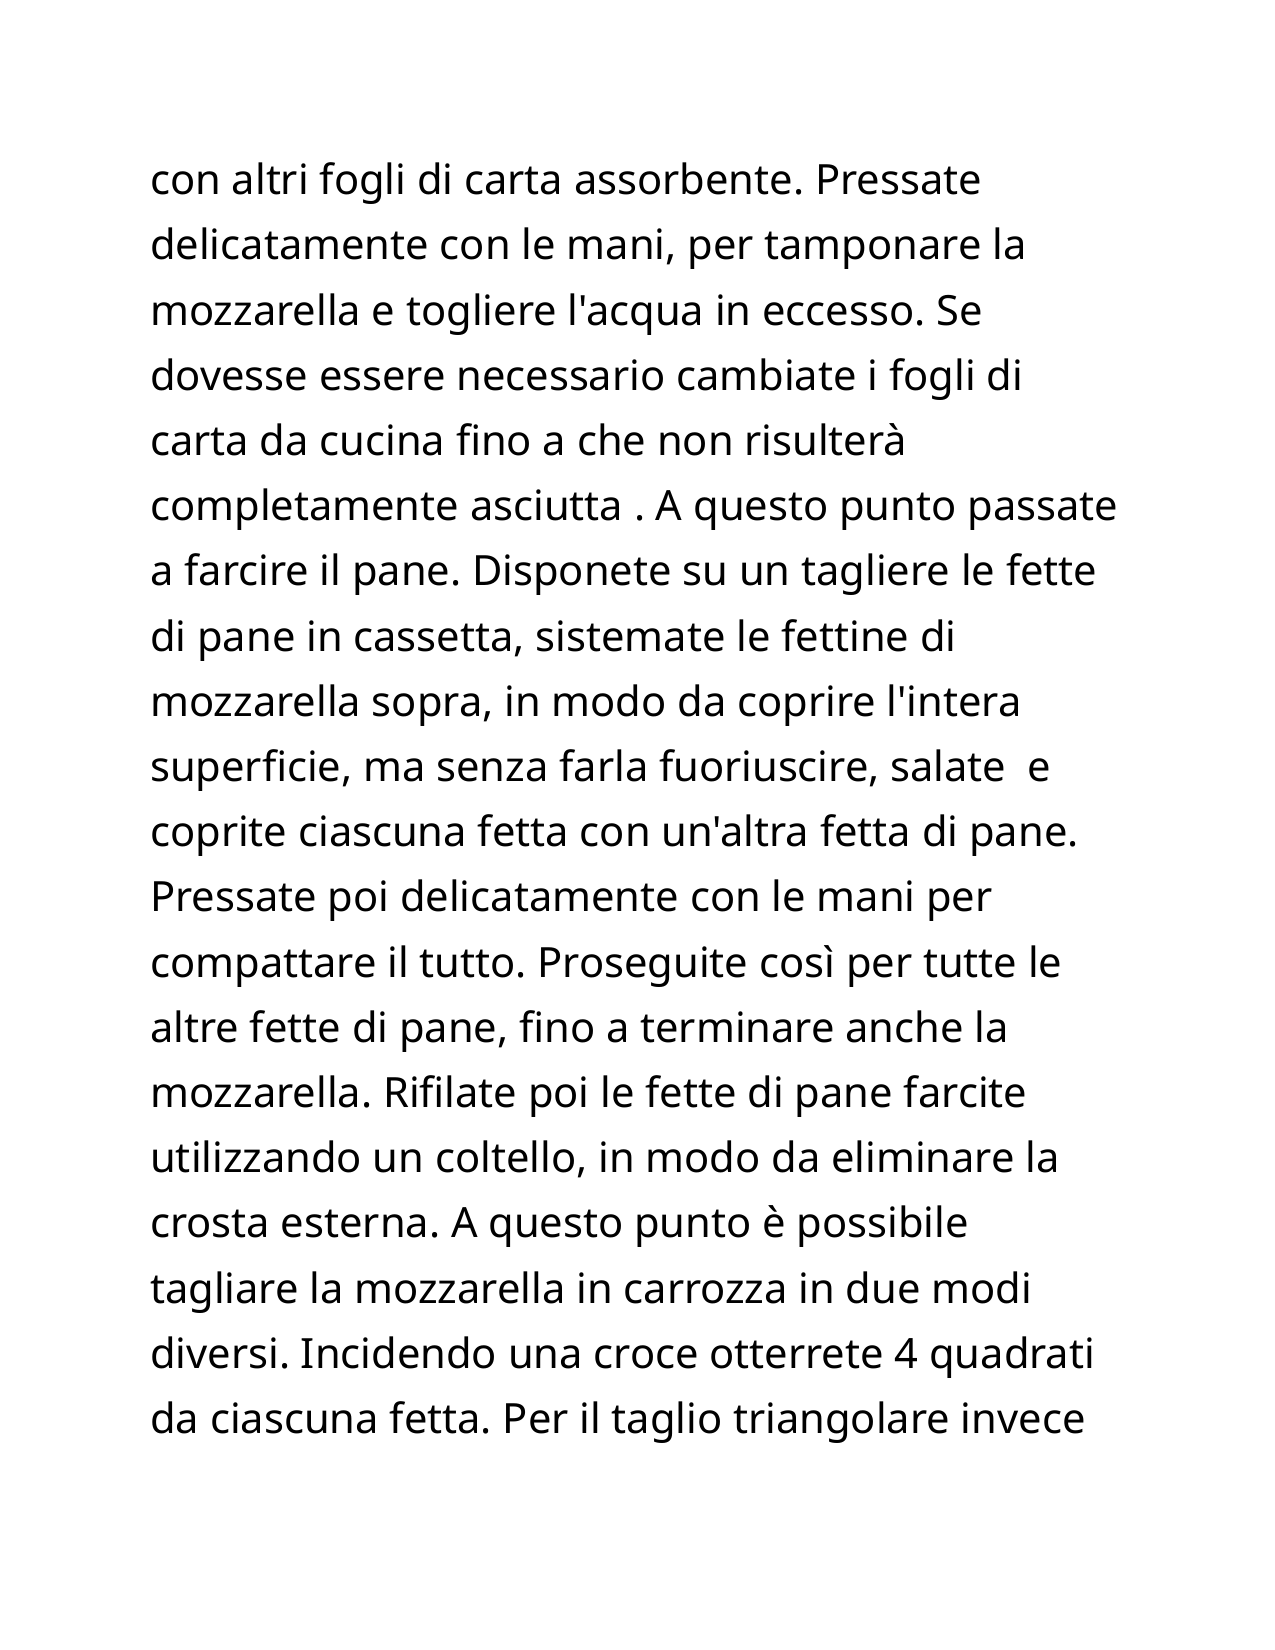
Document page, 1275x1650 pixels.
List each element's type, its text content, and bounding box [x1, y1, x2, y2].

text con altri fogli di carta assorbente. Pressate delicatamente con le mani, per tamponare la mozzarella e togliere l'acqua in eccesso. Se dovesse essere necessario cambiate i fogli di carta da cucina fino a che non risulterà completamente asciutta . A questo punto passate a farcire il pane. Disponete su un tagliere le fette di pane in cassetta, sistemate le fettine di mozzarella sopra, in modo da coprire l'intera superficie, ma senza farla fuoriuscire, salate e coprite ciascuna fetta con un'altra fetta di pane. Pressate poi delicatamente con le mani per compattare il tutto. Proseguite così per tutte le altre fette di pane, fino a terminare anche la mozzarella. Rifilate poi le fette di pane farcite utilizzando un coltello, in modo da eliminare la crosta esterna. A questo punto è possibile tagliare la mozzarella in carrozza in due modi diversi. Incidendo una croce otterrete 4 quadrati da ciascuna fetta. Per il taglio triangolare invece [150, 150, 1125, 1446]
